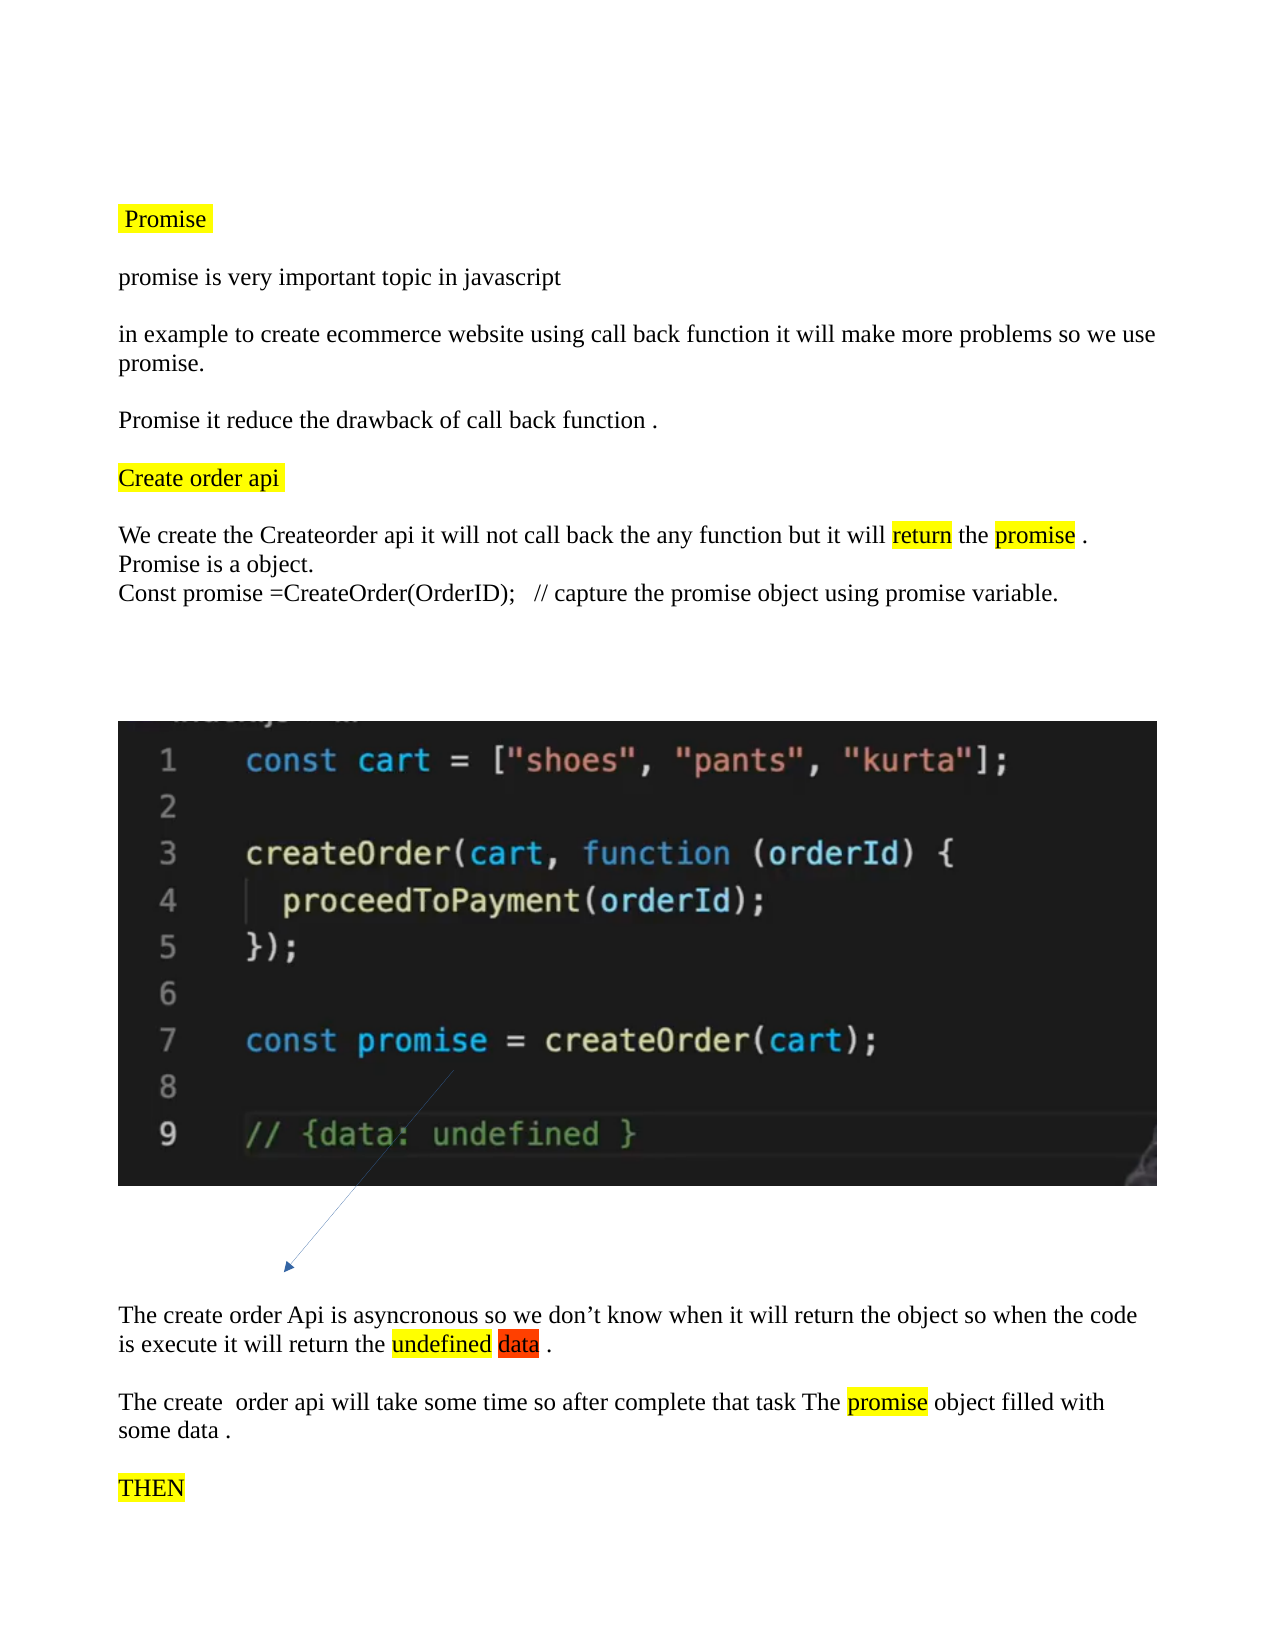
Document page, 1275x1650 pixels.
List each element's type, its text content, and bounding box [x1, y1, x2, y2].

text We create the Createorder api it will not call back the any function but it will return the promise . [118, 521, 1157, 549]
text Create order api [118, 463, 1157, 492]
text Promise is a object. [118, 549, 1157, 578]
text promise is very important topic in javascript in example to create ecommerce website using call back function it will make more problems so we use promise. [118, 262, 1157, 377]
text Const promise =CreateOrder(OrderID); // capture the promise object using promise variable. [118, 578, 1157, 607]
picture [118, 721, 1157, 1186]
text THEN [118, 1473, 1157, 1531]
text Promise it reduce the drawback of call back function . [118, 406, 1157, 434]
text The create order Api is asyncronous so we don’t know when it will return the object so when the code is execute it will return the undefined data . [118, 1243, 1157, 1358]
text The create order api will take some time so after complete that task The promise object filled with some data . [118, 1387, 1157, 1444]
text Promise [118, 204, 1157, 233]
